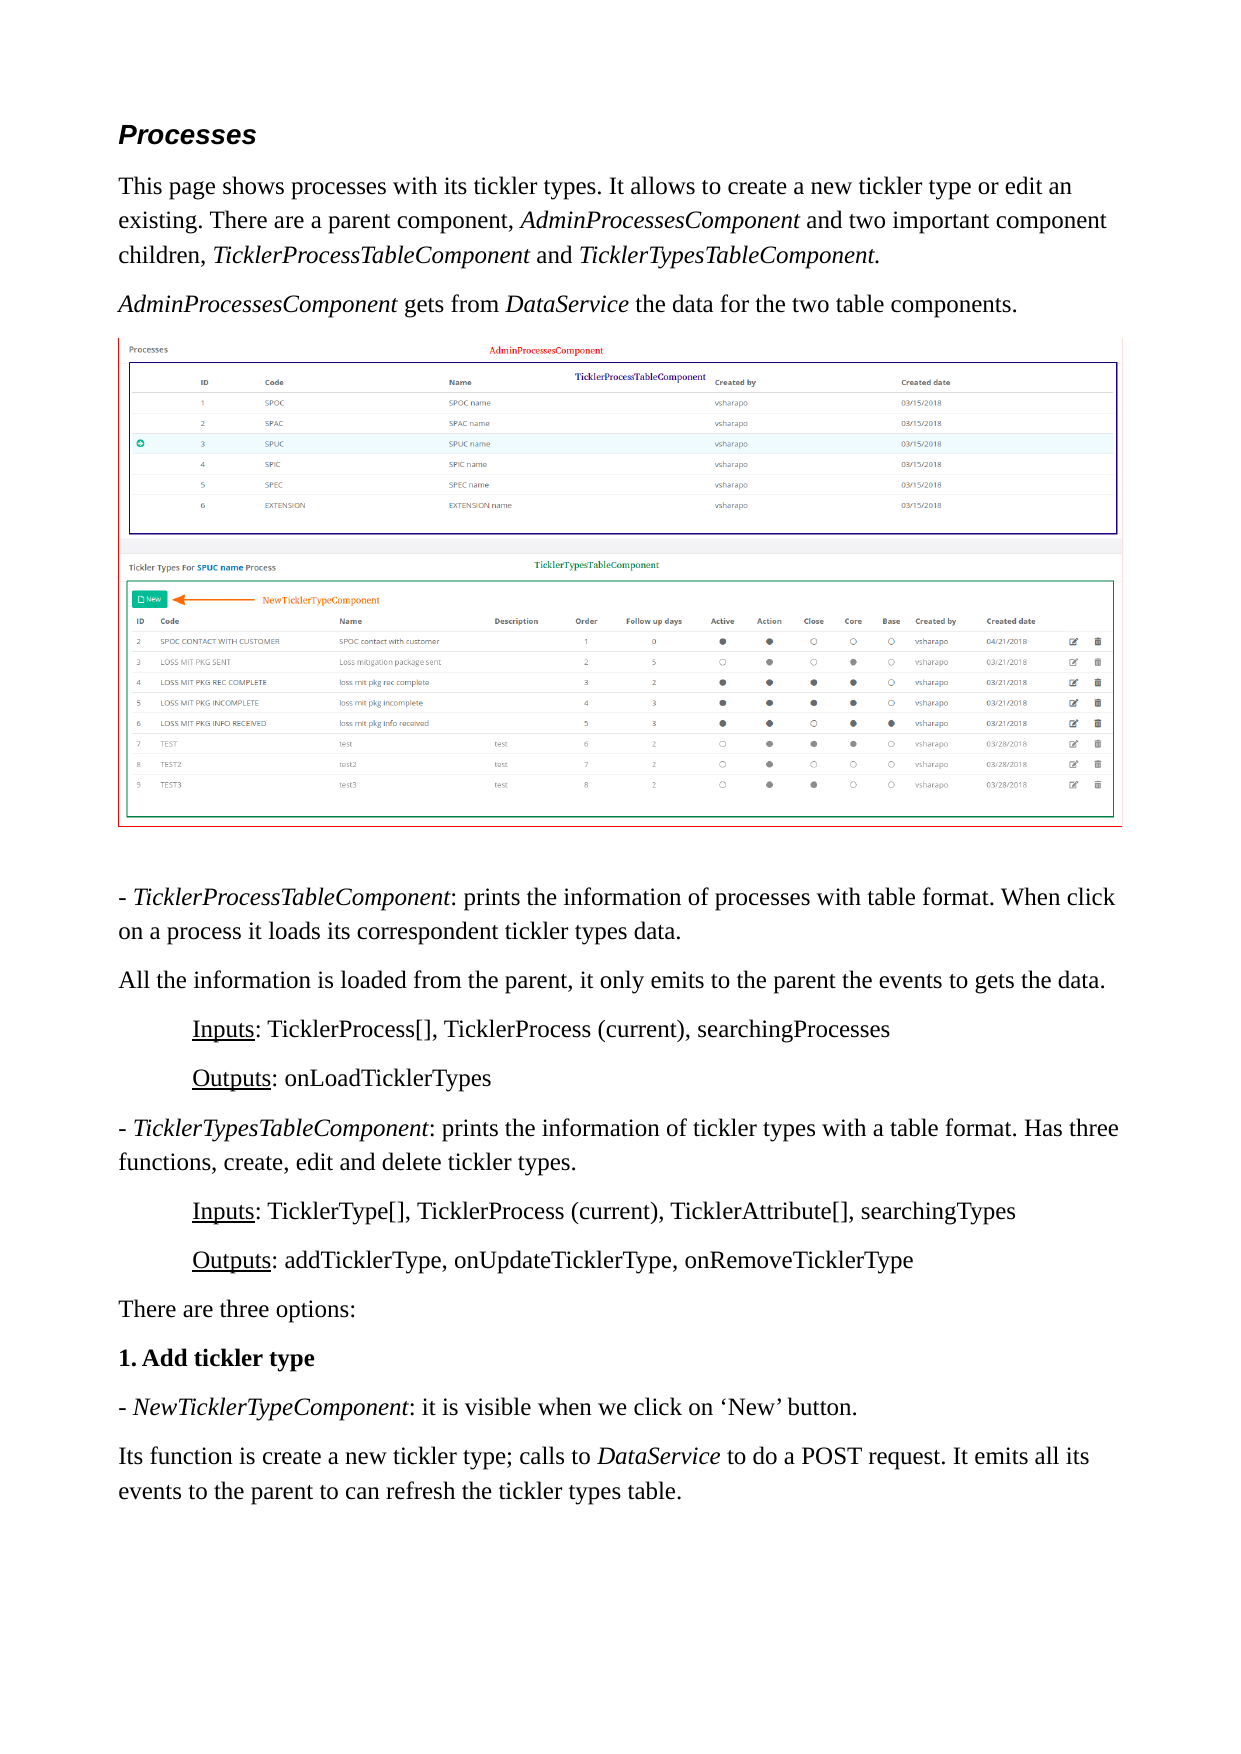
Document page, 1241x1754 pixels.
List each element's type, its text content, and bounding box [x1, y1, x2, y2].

text Outputs: addTicklerType, onUpdateTicklerType, onRemoveTicklerType [118, 1245, 1122, 1274]
text All the information is loaded from the parent, it only emits to the parent the events to gets the data. [118, 965, 1122, 994]
text There are three options: [118, 1294, 1122, 1323]
text Its function is create a new tickler type; calls to DataService to do a POST request. It emits all its events to the parent to can refresh the tickler types table. [118, 1441, 1122, 1505]
text This page shows processes with its tickler types. It allows to create a new tickler type or edit an existing. There are a parent component, AdminProcessesComponent and two important component children, TicklerProcessTableComponent and TicklerTypesTableComponent. [118, 171, 1122, 269]
text AdminProcessesComponent gets from DataService the data for the two table components. [118, 289, 1122, 318]
text - TicklerTypesTableComponent: prints the information of tickler types with a table format. Has three functions, create, edit and delete tickler types. [118, 1113, 1122, 1176]
picture [118, 338, 1123, 827]
text Processes [118, 118, 1122, 150]
text - NewTicklerTypeComponent: it is visible when we click on ‘New’ button. [118, 1392, 1122, 1421]
text 1. Add tickler type [118, 1343, 1122, 1372]
text Inputs: TicklerProcess[], TicklerProcess (current), searchingProcesses [118, 1014, 1122, 1043]
text - TicklerProcessTableComponent: prints the information of processes with table format. When click on a process it loads its correspondent tickler types data. [118, 882, 1122, 945]
text Outputs: onLoadTicklerTypes [118, 1063, 1122, 1092]
text Inputs: TicklerType[], TicklerProcess (current), TicklerAttribute[], searchingTypes [118, 1196, 1122, 1225]
